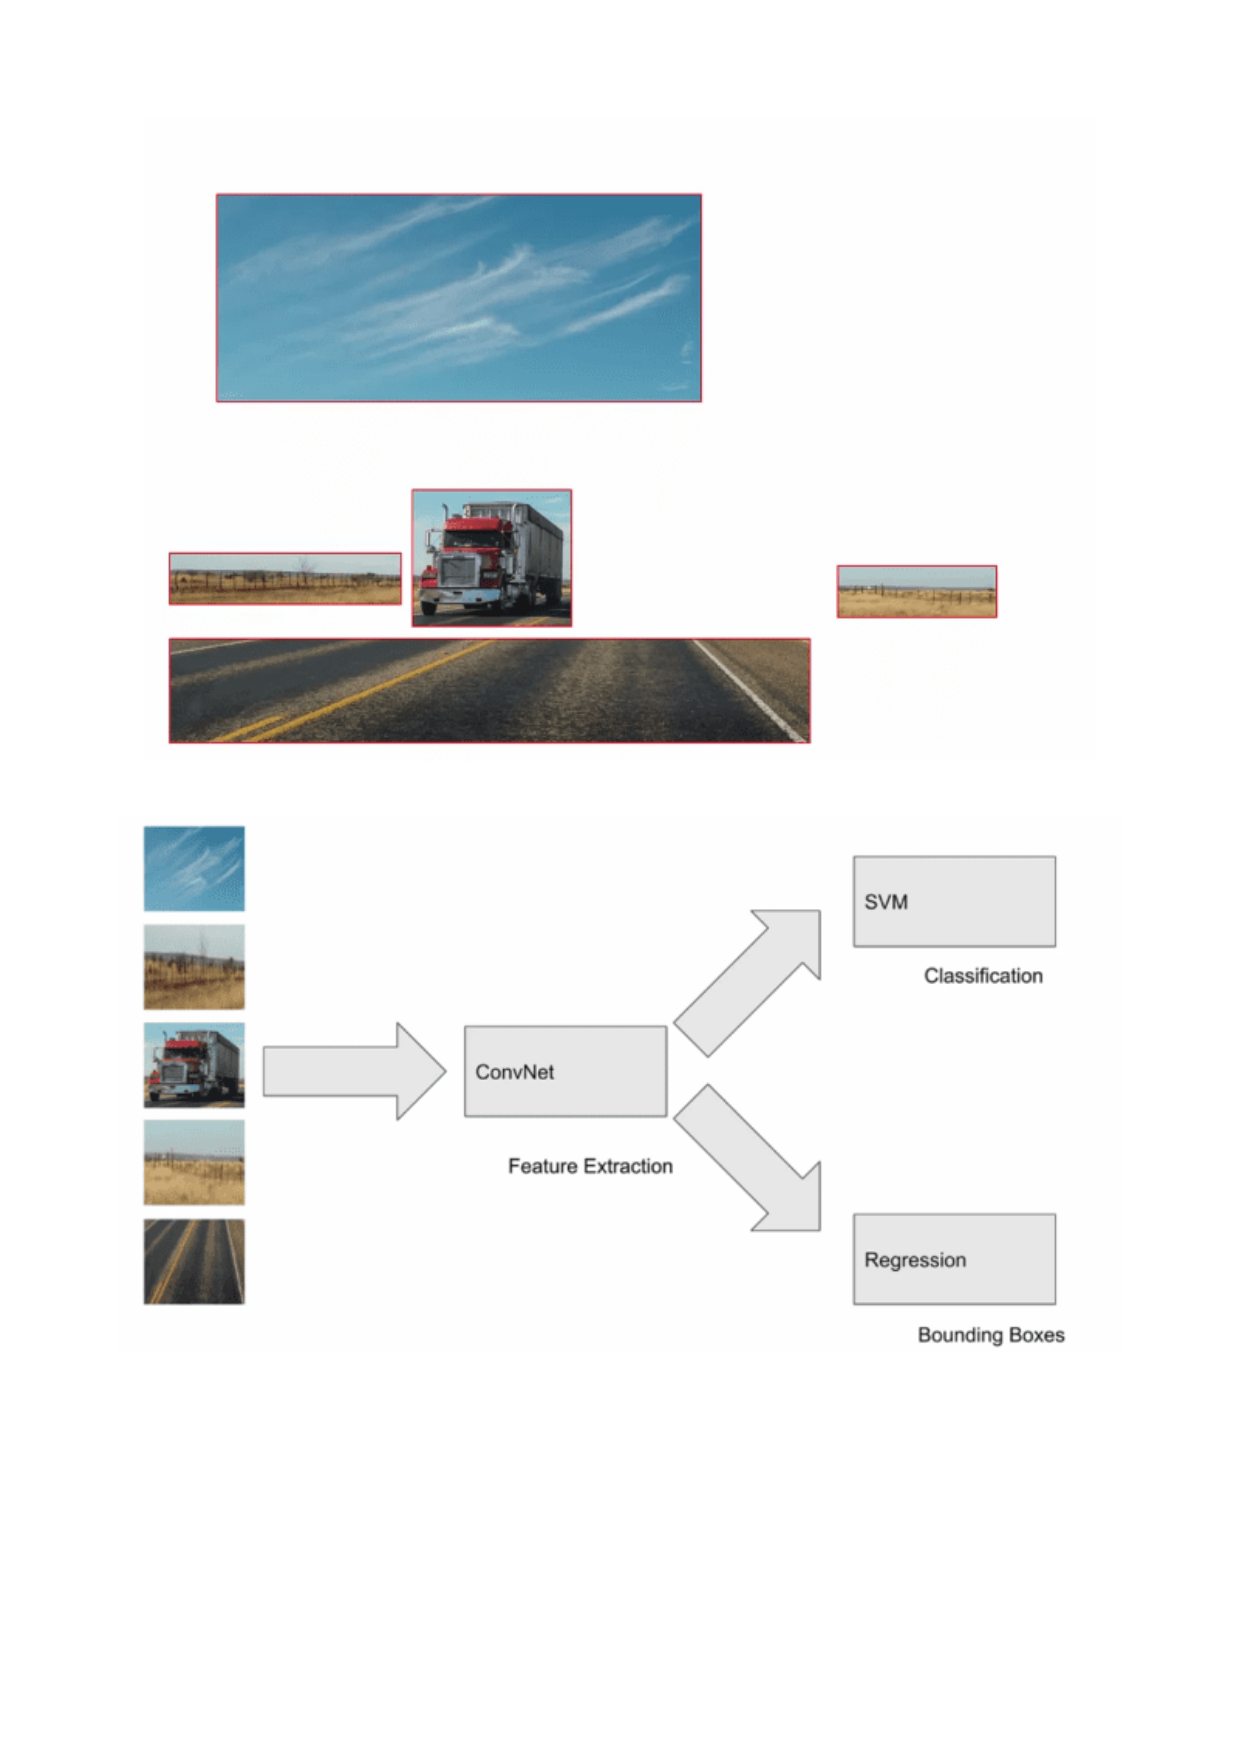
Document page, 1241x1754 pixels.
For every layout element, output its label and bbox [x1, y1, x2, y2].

picture [144, 118, 1096, 761]
picture [118, 817, 1123, 1352]
